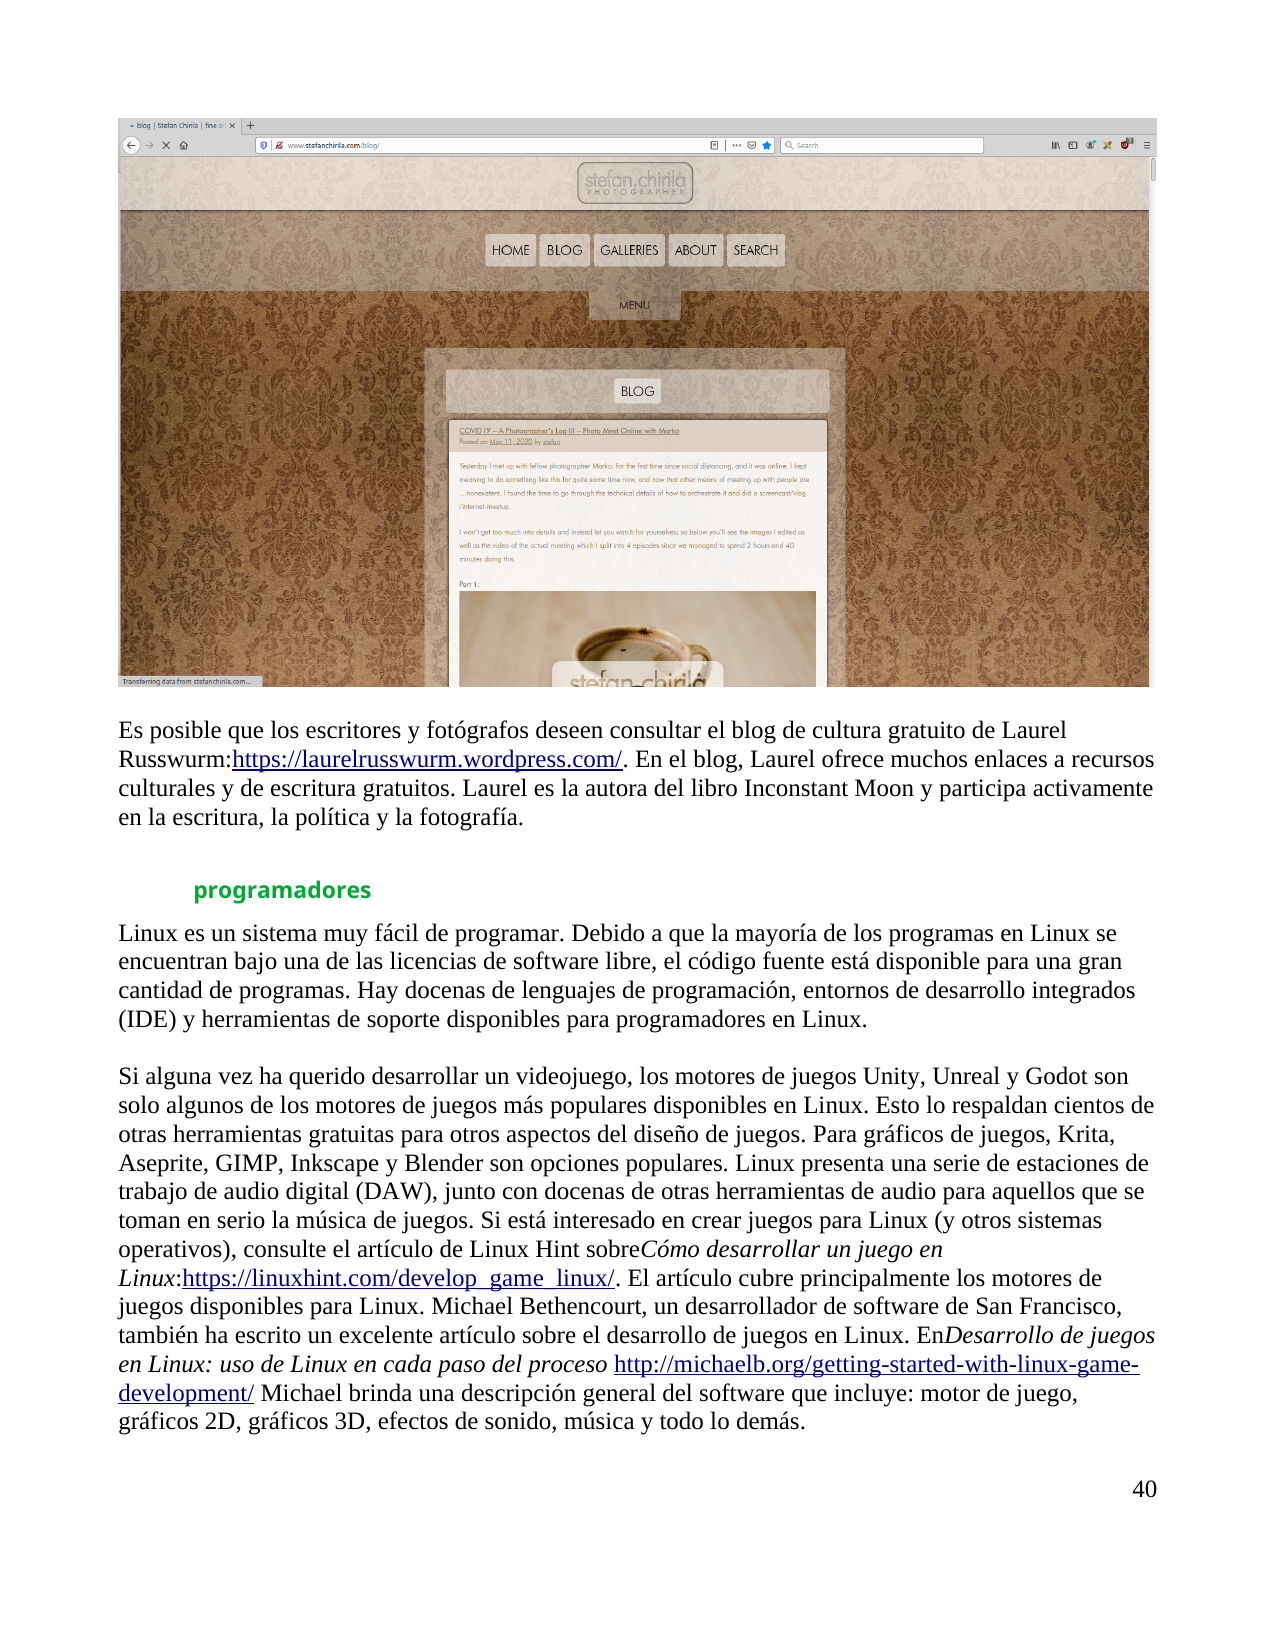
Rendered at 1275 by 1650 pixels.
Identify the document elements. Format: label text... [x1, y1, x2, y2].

text Es posible que los escritores y fotógrafos deseen consultar el blog de cultura gratuito de Laurel Russwurm:https://laurelrusswurm.wordpress.com/. En el blog, Laurel ofrece muchos enlaces a recursos culturales y de escritura gratuitos. Laurel es la autora del libro Inconstant Moon y participa activamente en la escritura, la política y la fotografía. [118, 716, 1157, 831]
text Si alguna vez ha querido desarrollar un videojuego, los motores de juegos Unity, Unreal y Godot son solo algunos de los motores de juegos más populares disponibles en Linux. Esto lo respaldan cientos de otras herramientas gratuitas para otros aspectos del diseño de juegos. Para gráficos de juegos, Krita, Aseprite, GIMP, Inkscape y Blender son opciones populares. Linux presenta una serie de estaciones de trabajo de audio digital (DAW), junto con docenas de otras herramientas de audio para aquellos que se toman en serio la música de juegos. Si está interesado en crear juegos para Linux (y otros sistemas operativos), consulte el artículo de Linux Hint sobreCómo desarrollar un juego en Linux:https://linuxhint.com/develop_game_linux/. El artículo cubre principalmente los motores de juegos disponibles para Linux. Michael Bethencourt, un desarrollador de software de San Francisco, también ha escrito un excelente artículo sobre el desarrollo de juegos en Linux. EnDesarrollo de juegos en Linux: uso de Linux en cada paso del proceso http://michaelb.org/getting-started-with-linux-game-development/ Michael brinda una descripción general del software que incluye: motor de juego, gráficos 2D, gráficos 3D, efectos de sonido, música y todo lo demás. [118, 1061, 1157, 1435]
text Linux es un sistema muy fácil de programar. Debido a que la mayoría de los programas en Linux se encuentran bajo una de las licencias de software libre, el código fuente está disponible para una gran cantidad de programas. Hay docenas de lenguajes de programación, entornos de desarrollo integrados (IDE) y herramientas de soporte disponibles para programadores en Linux. [118, 918, 1157, 1033]
subtitle programadores [118, 874, 1157, 905]
picture [118, 118, 1157, 687]
